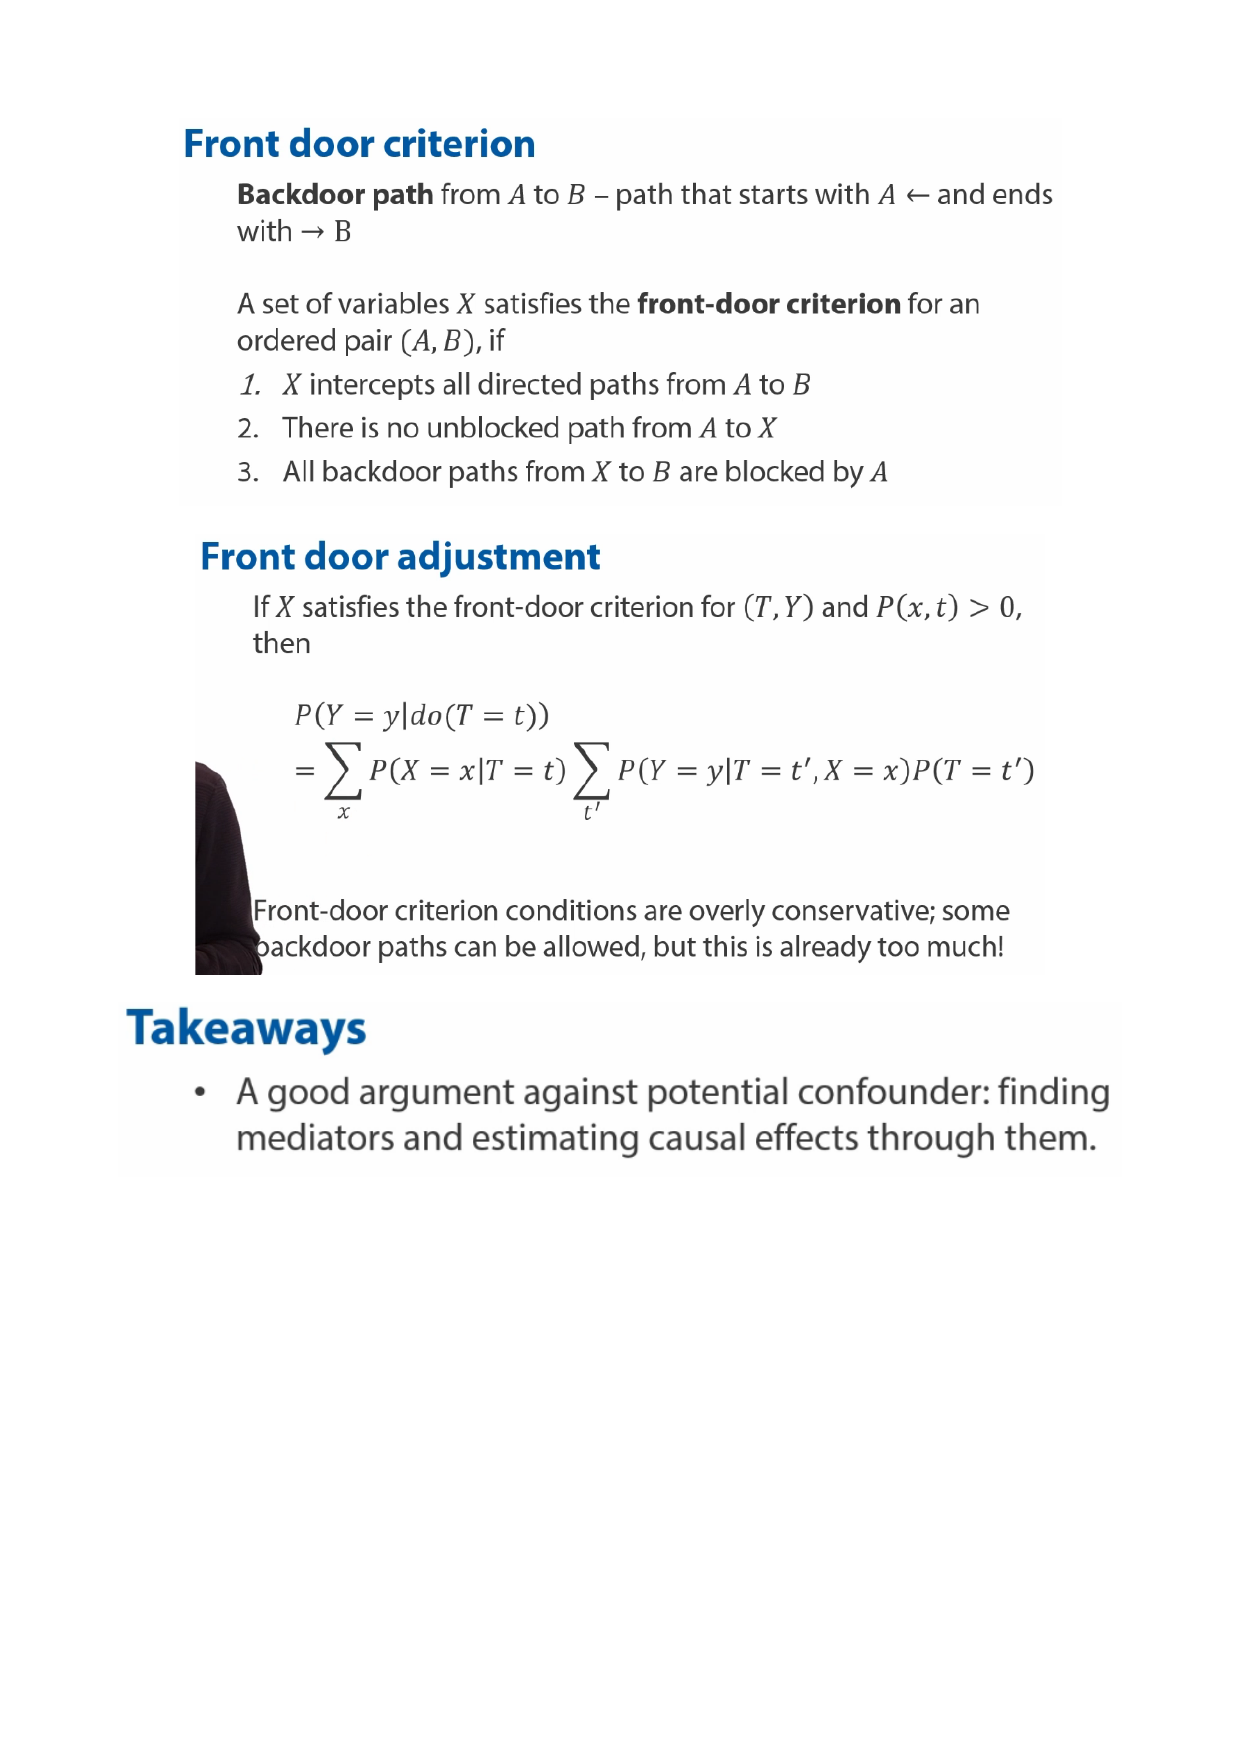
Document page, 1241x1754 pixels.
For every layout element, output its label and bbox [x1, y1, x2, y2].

picture [178, 118, 1062, 506]
picture [195, 534, 1045, 975]
picture [118, 1002, 1123, 1177]
